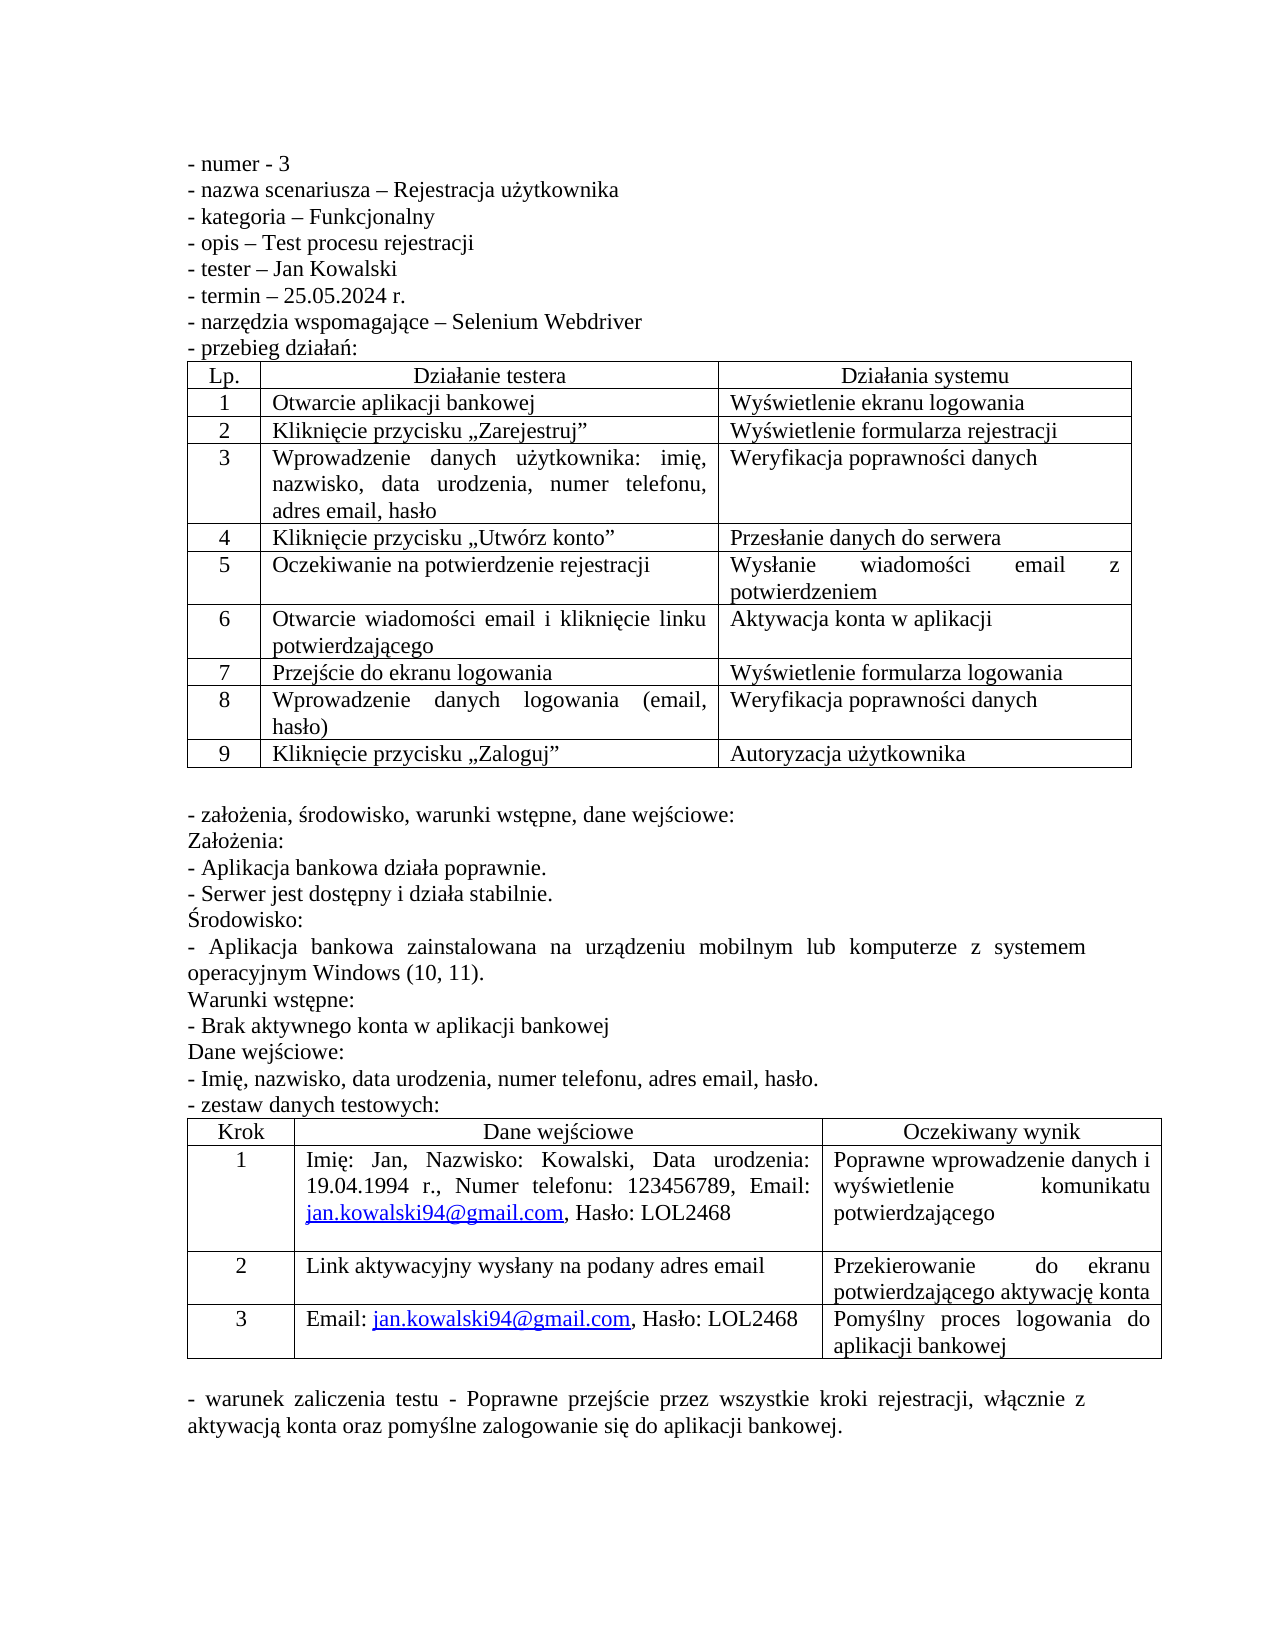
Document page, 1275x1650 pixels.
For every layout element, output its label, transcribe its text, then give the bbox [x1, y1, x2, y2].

table_header Działanie testera [261, 362, 718, 388]
table_cell Wprowadzenie danych logowania (email, hasło) [261, 686, 718, 739]
text - numer - 3 [187, 150, 1087, 176]
table_cell Kliknięcie przycisku „Zaloguj” [261, 740, 718, 767]
table_cell Kliknięcie przycisku „Utwórz konto” [261, 524, 718, 551]
table_cell Imię: Jan, Nazwisko: Kowalski, Data urodzenia: 19.04.1994 r., Numer telefonu: 123456789, Email: jan.kowalski94@gmail.com, Hasło: LOL2468 [295, 1146, 822, 1251]
text Założenia: [187, 827, 1087, 854]
table_cell Weryfikacja poprawności danych [719, 444, 1131, 523]
table_cell 2 [188, 417, 260, 443]
table_cell Weryfikacja poprawności danych [719, 686, 1131, 739]
table_cell Otwarcie wiadomości email i kliknięcie linku potwierdzającego [261, 605, 718, 658]
table_cell Link aktywacyjny wysłany na podany adres email [295, 1252, 822, 1304]
table_header Lp. [188, 362, 260, 388]
text Środowisko: [187, 907, 1087, 933]
table_cell Otwarcie aplikacji bankowej [261, 389, 718, 416]
text - kategoria – Funkcjonalny [187, 203, 1087, 229]
table_header Działania systemu [719, 362, 1131, 388]
table_cell Wyświetlenie formularza logowania [719, 659, 1131, 685]
table_cell Oczekiwanie na potwierdzenie rejestracji [261, 552, 718, 604]
text Dane wejściowe: [187, 1038, 1087, 1065]
text - tester – Jan Kowalski [187, 255, 1087, 282]
table_cell 6 [188, 605, 260, 658]
text - narzędzia wspomagające – Selenium Webdriver [187, 308, 1087, 334]
table_cell 5 [188, 552, 260, 604]
table_cell 1 [188, 1146, 294, 1251]
text - przebieg działań: [187, 334, 1087, 361]
table_cell Wyświetlenie ekranu logowania [719, 389, 1131, 416]
table_cell 1 [188, 389, 260, 416]
text - zestaw danych testowych: [187, 1091, 1087, 1117]
table_cell Przejście do ekranu logowania [261, 659, 718, 685]
table_cell Poprawne wprowadzenie danych i wyświetlenie komunikatu potwierdzającego [823, 1146, 1161, 1251]
table_header Dane wejściowe [295, 1119, 822, 1145]
text - Imię, nazwisko, data urodzenia, numer telefonu, adres email, hasło. [187, 1065, 1087, 1091]
text - termin – 25.05.2024 r. [187, 282, 1087, 308]
text - Aplikacja bankowa zainstalowana na urządzeniu mobilnym lub komputerze z systemem operacyjnym Windows (10, 11). [187, 933, 1087, 986]
text - nazwa scenariusza – Rejestracja użytkownika [187, 176, 1087, 203]
table_cell Pomyślny proces logowania do aplikacji bankowej [823, 1305, 1161, 1358]
text - opis – Test procesu rejestracji [187, 229, 1087, 255]
table_cell 3 [188, 1305, 294, 1358]
text - założenia, środowisko, warunki wstępne, dane wejściowe: [187, 801, 1087, 827]
table_cell 7 [188, 659, 260, 685]
text - warunek zaliczenia testu - Poprawne przejście przez wszystkie kroki rejestracji, włącznie z aktywacją konta oraz pomyślne zalogowanie się do aplikacji bankowej. [187, 1386, 1087, 1438]
table_header Oczekiwany wynik [823, 1119, 1161, 1145]
table_cell Aktywacja konta w aplikacji [719, 605, 1131, 658]
table_cell Autoryzacja użytkownika [719, 740, 1131, 767]
table_cell 4 [188, 524, 260, 551]
text - Serwer jest dostępny i działa stabilnie. [187, 880, 1087, 907]
table_cell Przekierowanie do ekranu potwierdzającego aktywację konta [823, 1252, 1161, 1304]
table_cell 9 [188, 740, 260, 767]
text - Aplikacja bankowa działa poprawnie. [187, 854, 1087, 880]
text - Brak aktywnego konta w aplikacji bankowej [187, 1012, 1087, 1038]
table_cell Przesłanie danych do serwera [719, 524, 1131, 551]
table_cell Wyświetlenie formularza rejestracji [719, 417, 1131, 443]
table_cell 8 [188, 686, 260, 739]
text Warunki wstępne: [187, 986, 1087, 1012]
table_cell Wprowadzenie danych użytkownika: imię, nazwisko, data urodzenia, numer telefonu, adres email, hasło [261, 444, 718, 523]
table_cell Kliknięcie przycisku „Zarejestruj” [261, 417, 718, 443]
table_cell 2 [188, 1252, 294, 1304]
table_header Krok [188, 1119, 294, 1145]
table_cell 3 [188, 444, 260, 523]
table_cell Wysłanie wiadomości email z potwierdzeniem [719, 552, 1131, 604]
table_cell Email: jan.kowalski94@gmail.com, Hasło: LOL2468 [295, 1305, 822, 1358]
